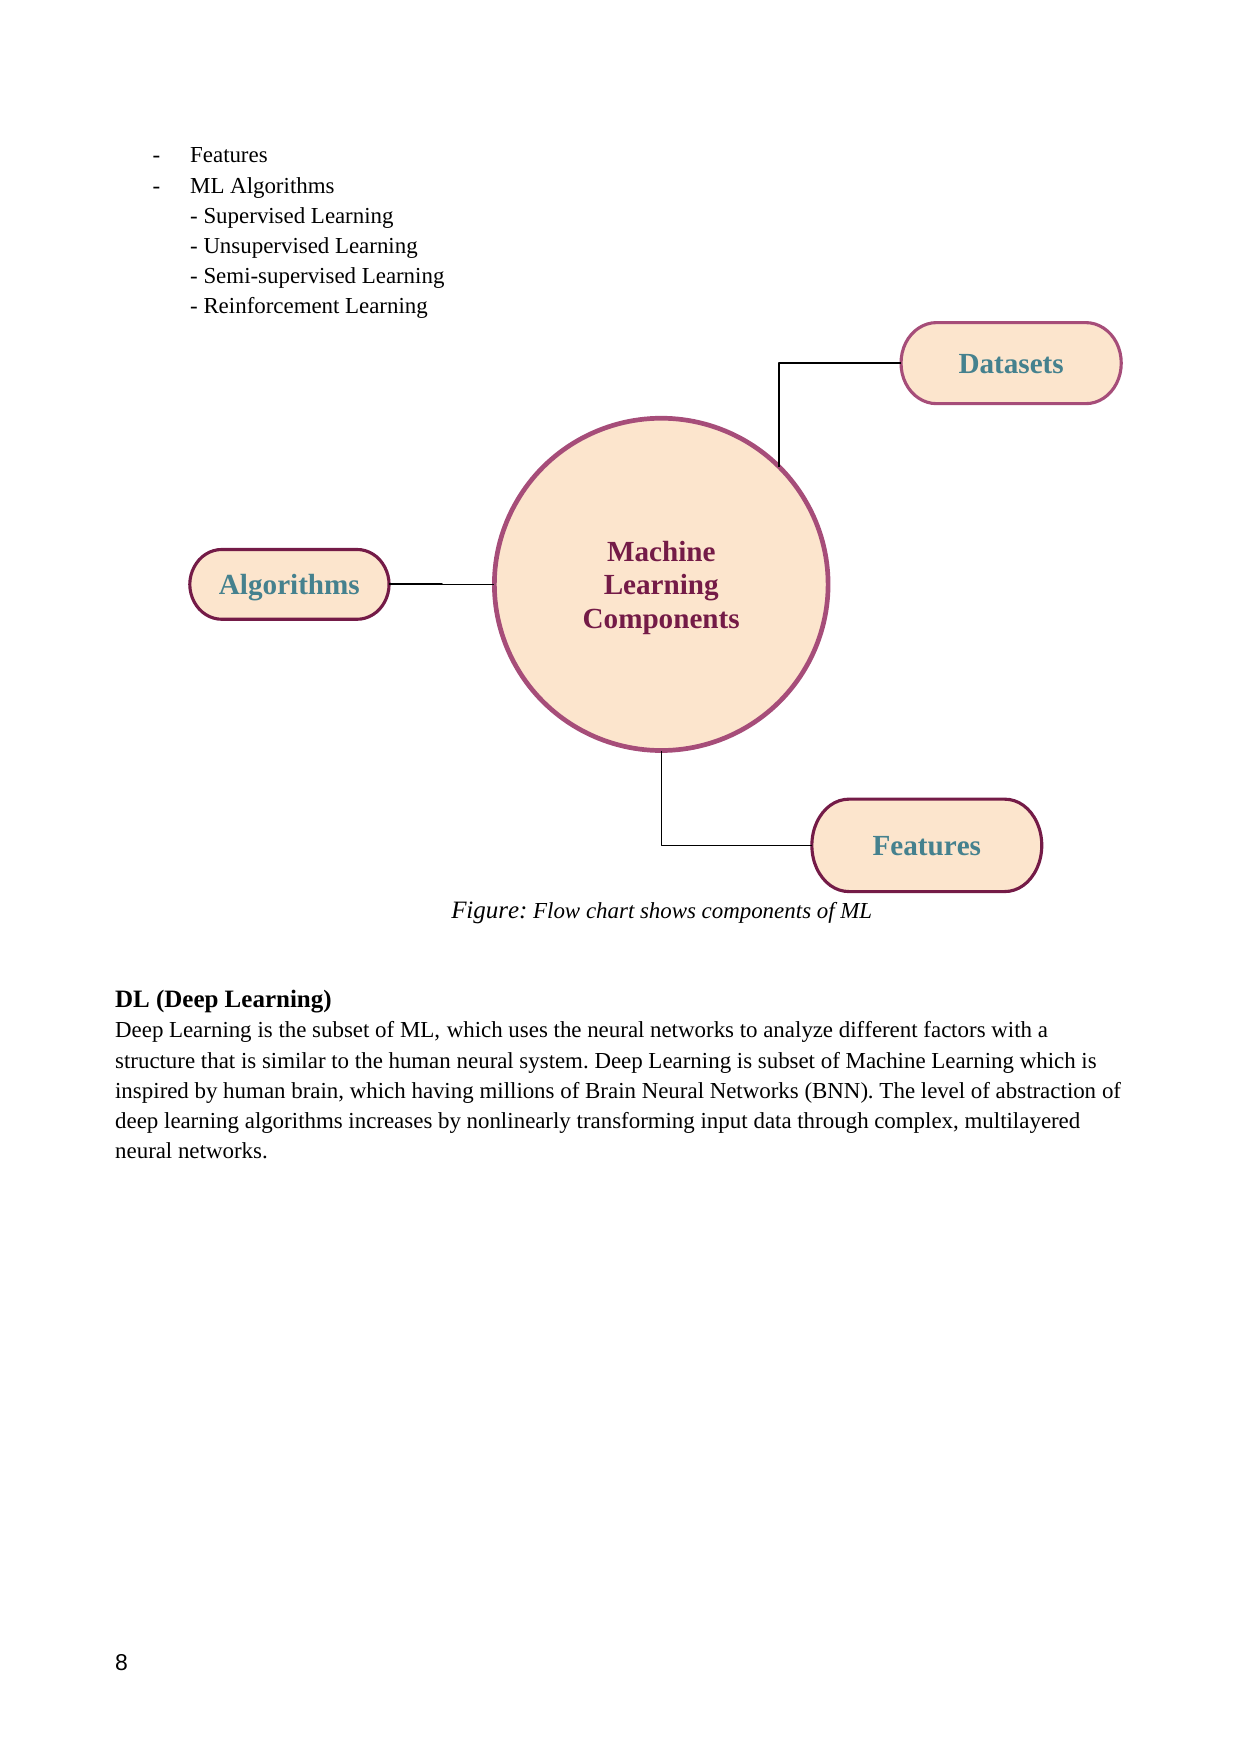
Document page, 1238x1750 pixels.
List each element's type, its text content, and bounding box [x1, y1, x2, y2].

text - Reinforcement Learning [190, 292, 1133, 319]
text Figure: Flow chart shows components of ML [190, 895, 1133, 924]
text - Supervised Learning [190, 202, 1133, 228]
list Features [152, 141, 1133, 168]
subtitle DL (Deep Learning) [115, 984, 1133, 1012]
list ML Algorithms [152, 172, 1133, 198]
text Deep Learning is the subset of ML, which uses the neural networks to analyze different factors with a structure that is similar to the human neural system. Deep Learning is subset of Machine Learning which is inspired by human brain, which having millions of Brain Neural Networks (BNN). The level of abstraction of deep learning algorithms increases by nonlinearly transforming input data through complex, multilayered neural networks. [115, 1017, 1133, 1164]
text - Unsupervised Learning [190, 232, 1133, 258]
text - Semi-supervised Learning [190, 262, 1133, 289]
